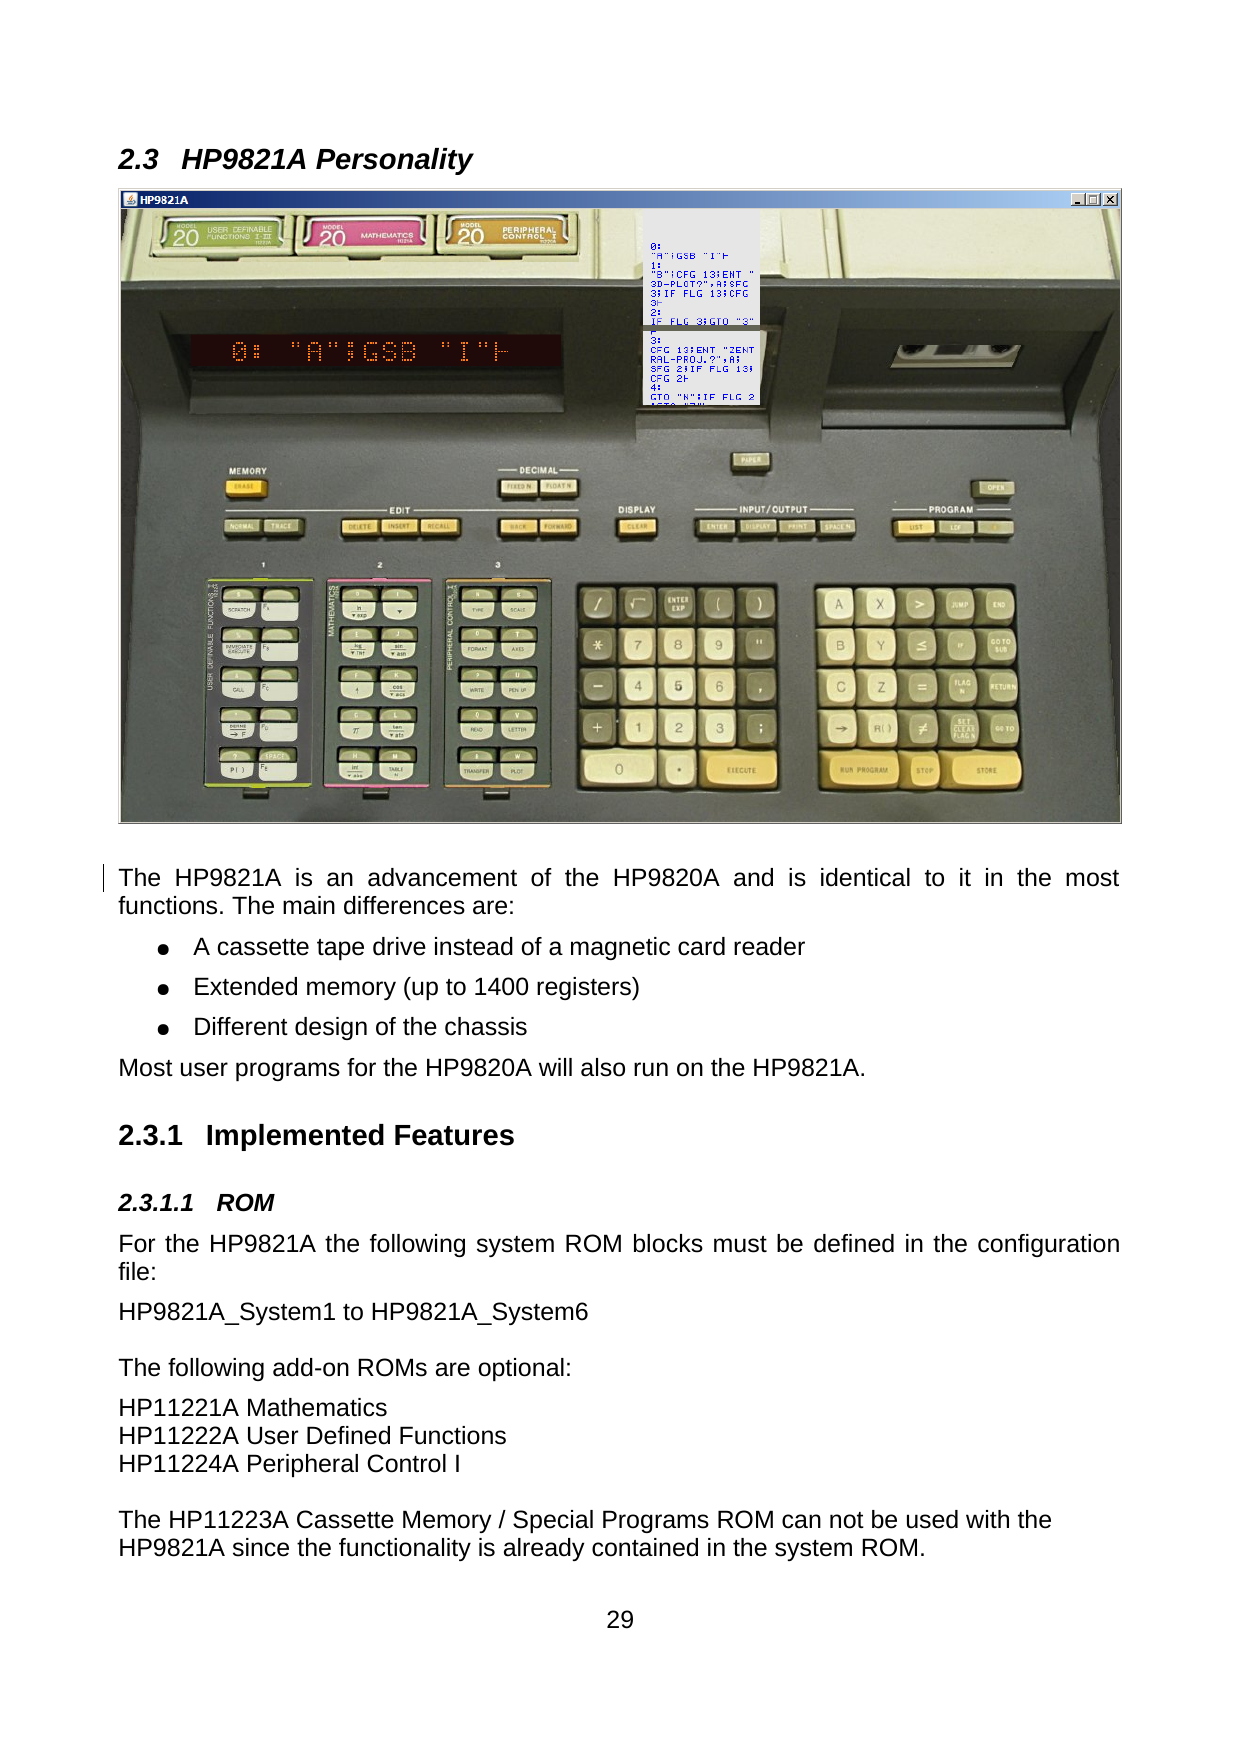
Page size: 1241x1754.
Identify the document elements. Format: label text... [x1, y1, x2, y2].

subtitle HP9821A Personality [118, 143, 1122, 176]
text HP9821A_System1 to HP9821A_System6 [118, 1298, 1122, 1326]
text Most user programs for the HP9820A will also run on the HP9821A. [118, 1054, 1122, 1082]
list Different design of the chassis [156, 1013, 1122, 1041]
text HP11222A User Defined Functions [118, 1422, 1122, 1450]
picture [118, 188, 1122, 824]
subtitle ROM [118, 1189, 1122, 1217]
subtitle Implemented Features [118, 1119, 1122, 1152]
text The HP9821A is an advancement of the HP9820A and is identical to it in the most functions. The main differences are: [118, 864, 1122, 920]
text For the HP9821A the following system ROM blocks must be defined in the configuration file: [118, 1229, 1122, 1285]
list Extended memory (up to 1400 registers) [156, 973, 1122, 1001]
text HP11221A Mathematics [118, 1394, 1122, 1422]
text HP11224A Peripheral Control I [118, 1450, 1122, 1478]
text The HP11223A Cassette Memory / Special Programs ROM can not be used with the HP9821A since the functionality is already contained in the system ROM. [118, 1506, 1122, 1561]
text The following add-on ROMs are optional: [118, 1353, 1122, 1381]
list A cassette tape drive instead of a magnetic card reader [156, 932, 1122, 960]
